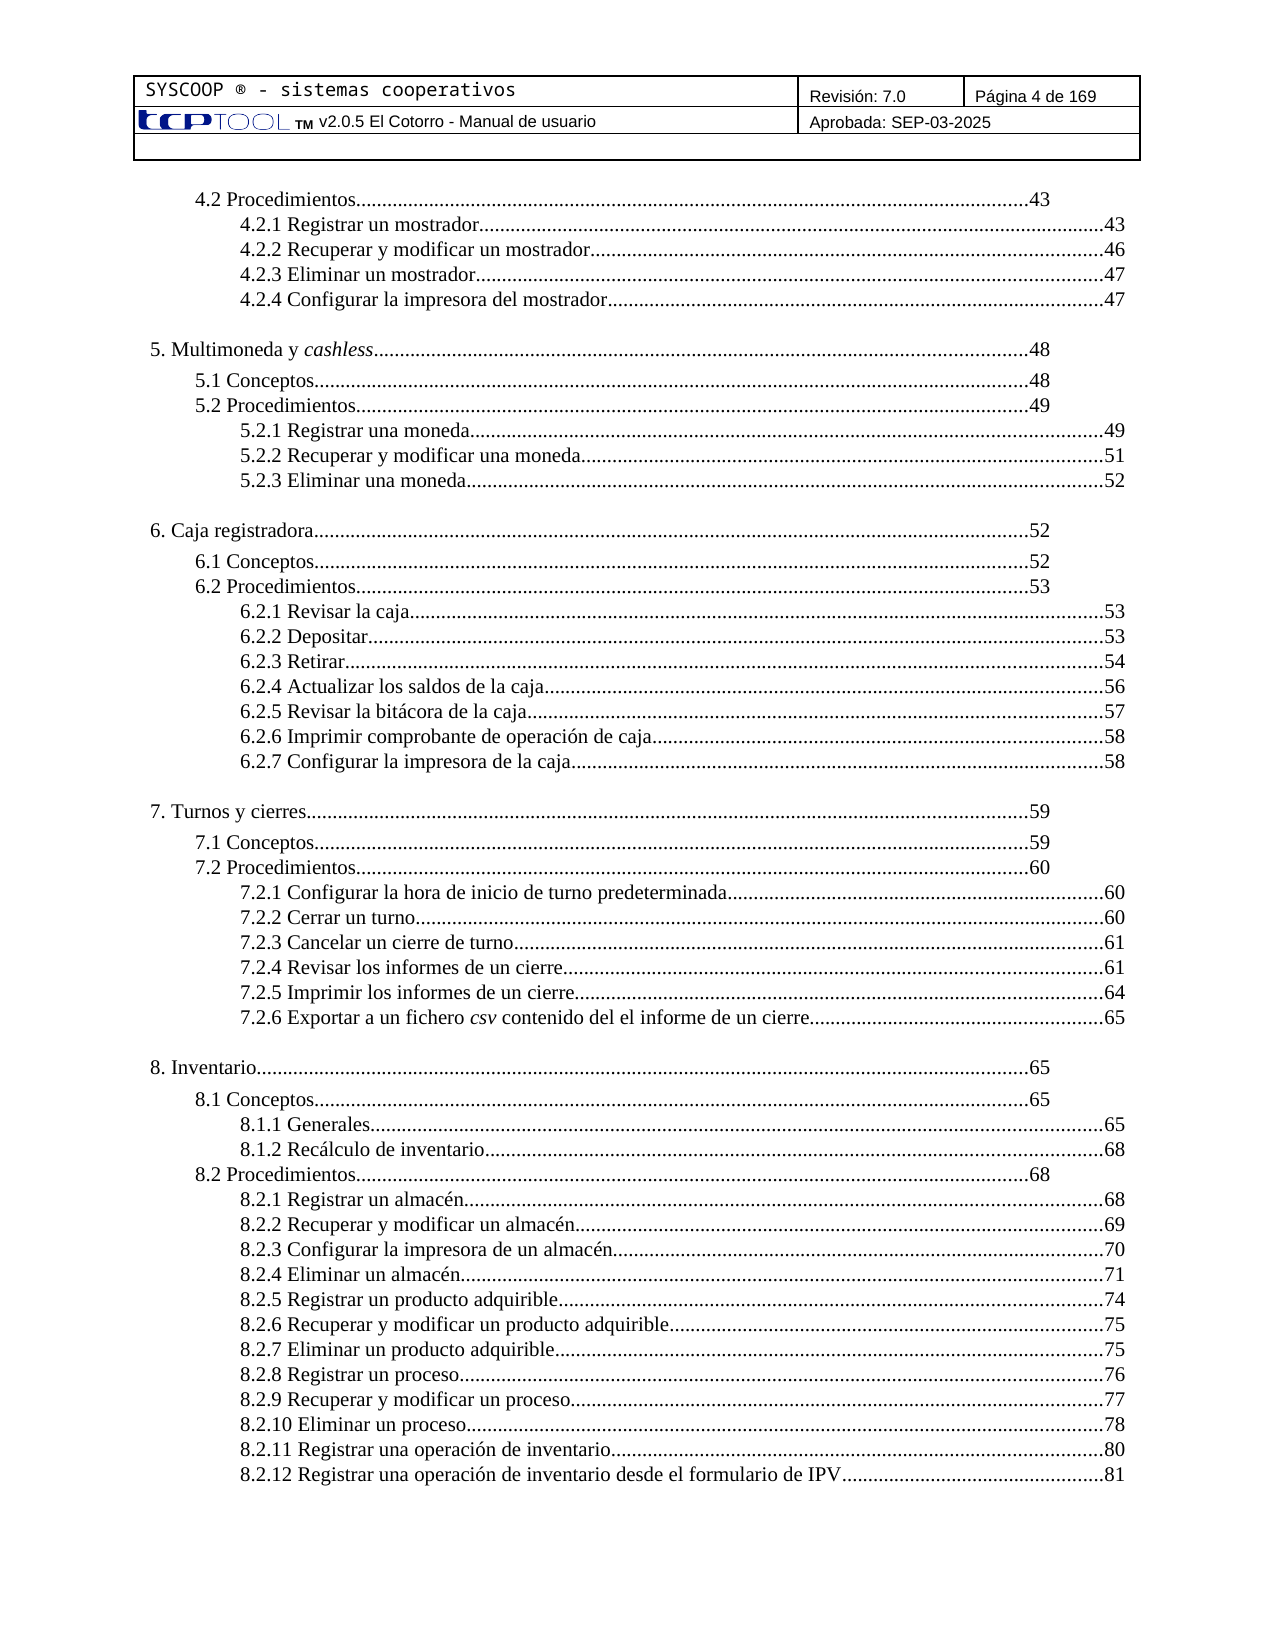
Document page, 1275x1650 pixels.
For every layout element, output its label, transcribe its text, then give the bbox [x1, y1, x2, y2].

text 6.2.2 Depositar 53 [240, 623, 1125, 648]
text 4.2.2 Recuperar y modificar un mostrador 46 [240, 236, 1125, 261]
text 7.2.2 Cerrar un turno 60 [240, 904, 1125, 929]
text 6.2.1 Revisar la caja 53 [240, 598, 1125, 623]
text 8.1 Conceptos 65 [195, 1086, 1050, 1111]
text 6.2.5 Revisar la bitácora de la caja 57 [240, 698, 1125, 723]
text 6.2.6 Imprimir comprobante de operación de caja 58 [240, 723, 1125, 748]
text 8.2.1 Registrar un almacén 68 [240, 1186, 1125, 1211]
text 8.2.12 Registrar una operación de inventario desde el formulario de IPV 81 [240, 1461, 1125, 1486]
text 5.2 Procedimientos 49 [195, 392, 1050, 417]
text 8.2.10 Eliminar un proceso 78 [240, 1411, 1125, 1436]
text 7.2.5 Imprimir los informes de un cierre 64 [240, 979, 1125, 1004]
text 6. Caja registradora 52 [150, 517, 1050, 542]
text 8.2.4 Eliminar un almacén 71 [240, 1261, 1125, 1286]
text 8.2.5 Registrar un producto adquirible 74 [240, 1286, 1125, 1311]
text 8.2.3 Configurar la impresora de un almacén 70 [240, 1236, 1125, 1261]
text 7.1 Conceptos 59 [195, 829, 1050, 854]
text 8.2.6 Recuperar y modificar un producto adquirible 75 [240, 1311, 1125, 1336]
text 8.1.2 Recálculo de inventario 68 [240, 1136, 1125, 1161]
text 7. Turnos y cierres 59 [150, 798, 1050, 823]
text 6.1 Conceptos 52 [195, 548, 1050, 573]
text 5. Multimoneda y cashless 48 [150, 336, 1050, 361]
text 7.2 Procedimientos 60 [195, 854, 1050, 879]
text 8. Inventario 65 [150, 1054, 1050, 1079]
picture [138, 110, 290, 130]
text 7.2.4 Revisar los informes de un cierre 61 [240, 954, 1125, 979]
text 7.2.3 Cancelar un cierre de turno 61 [240, 929, 1125, 954]
text 6.2.4 Actualizar los saldos de la caja 56 [240, 673, 1125, 698]
text 8.2.7 Eliminar un producto adquirible 75 [240, 1336, 1125, 1361]
text 5.2.2 Recuperar y modificar una moneda 51 [240, 442, 1125, 467]
text 5.1 Conceptos 48 [195, 367, 1050, 392]
text 7.2.1 Configurar la hora de inicio de turno predeterminada 60 [240, 879, 1125, 904]
text 8.2 Procedimientos 68 [195, 1161, 1050, 1186]
text 6.2.7 Configurar la impresora de la caja 58 [240, 748, 1125, 773]
text 5.2.1 Registrar una moneda 49 [240, 417, 1125, 442]
text 8.2.8 Registrar un proceso 76 [240, 1361, 1125, 1386]
text 4.2.4 Configurar la impresora del mostrador 47 [240, 286, 1125, 311]
text 6.2 Procedimientos 53 [195, 573, 1050, 598]
text 8.2.11 Registrar una operación de inventario 80 [240, 1436, 1125, 1461]
text 5.2.3 Eliminar una moneda 52 [240, 467, 1125, 492]
text 4.2 Procedimientos 43 [195, 186, 1050, 211]
text 8.1.1 Generales 65 [240, 1111, 1125, 1136]
text 4.2.1 Registrar un mostrador 43 [240, 211, 1125, 236]
text 4.2.3 Eliminar un mostrador 47 [240, 261, 1125, 286]
text 6.2.3 Retirar 54 [240, 648, 1125, 673]
text 8.2.9 Recuperar y modificar un proceso 77 [240, 1386, 1125, 1411]
text 7.2.6 Exportar a un fichero csv contenido del el informe de un cierre 65 [240, 1004, 1125, 1029]
text 8.2.2 Recuperar y modificar un almacén 69 [240, 1211, 1125, 1236]
